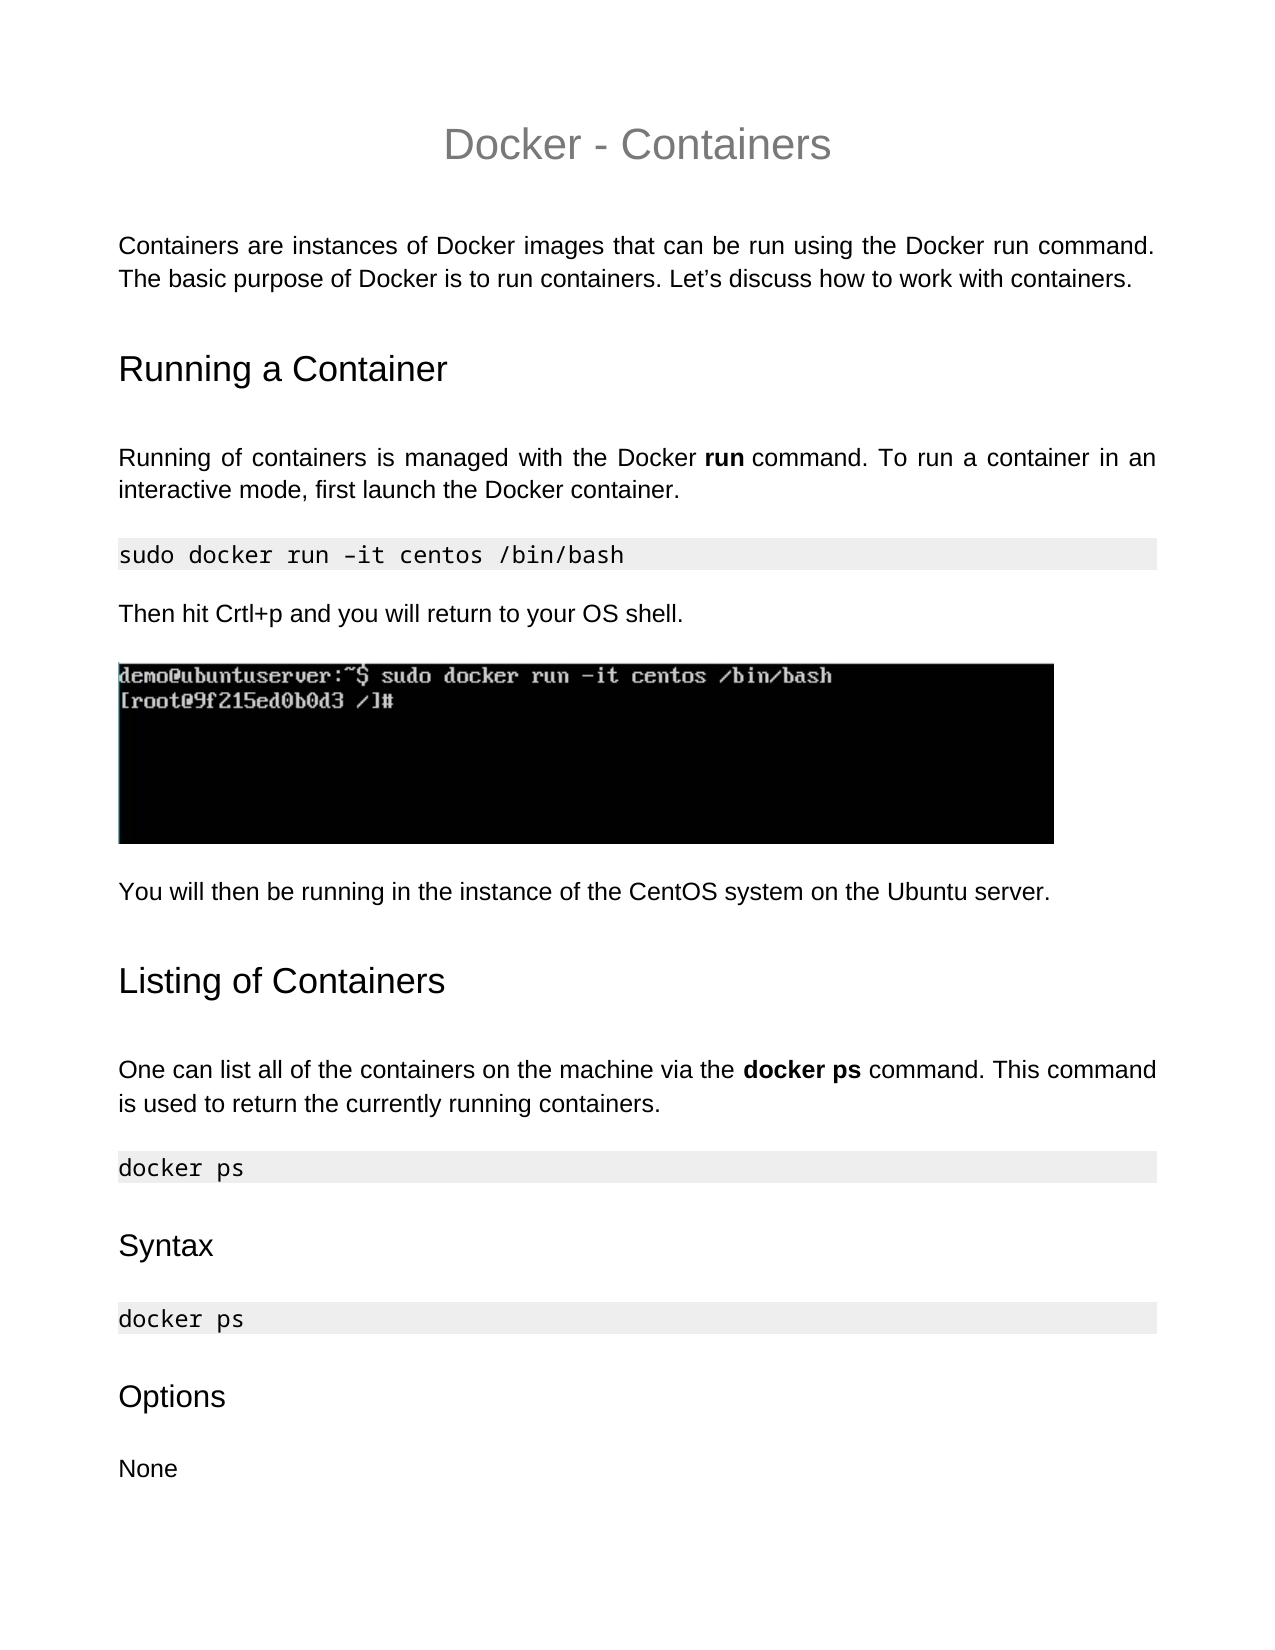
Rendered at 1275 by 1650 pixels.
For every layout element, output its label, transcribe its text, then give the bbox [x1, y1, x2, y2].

text One can list all of the containers on the machine via the docker ps command. This command is used to return the currently running containers. [118, 1056, 1157, 1117]
subtitle Options [118, 1378, 1157, 1414]
text Running of containers is managed with the Docker run command. To run a container in an interactive mode, first launch the Docker container. [118, 442, 1157, 504]
text sudo docker run –it centos /bin/bash [118, 538, 1157, 570]
text You will then be running in the instance of the CentOS system on the Ubuntu server. [118, 877, 1157, 906]
text docker ps [118, 1151, 1157, 1183]
text Containers are instances of Docker images that can be run using the Docker run command. The basic purpose of Docker is to run containers. Let’s discuss how to work with containers. [118, 231, 1157, 293]
subtitle Docker - Containers [118, 118, 1157, 168]
subtitle Listing of Containers [118, 960, 1157, 1002]
subtitle Syntax [118, 1227, 1157, 1263]
text docker ps [118, 1302, 1157, 1334]
subtitle Running a Container [118, 347, 1157, 389]
text None [118, 1454, 1157, 1482]
picture [118, 662, 1054, 844]
text Then hit Crtl+p and you will return to your OS shell. [118, 599, 1157, 628]
